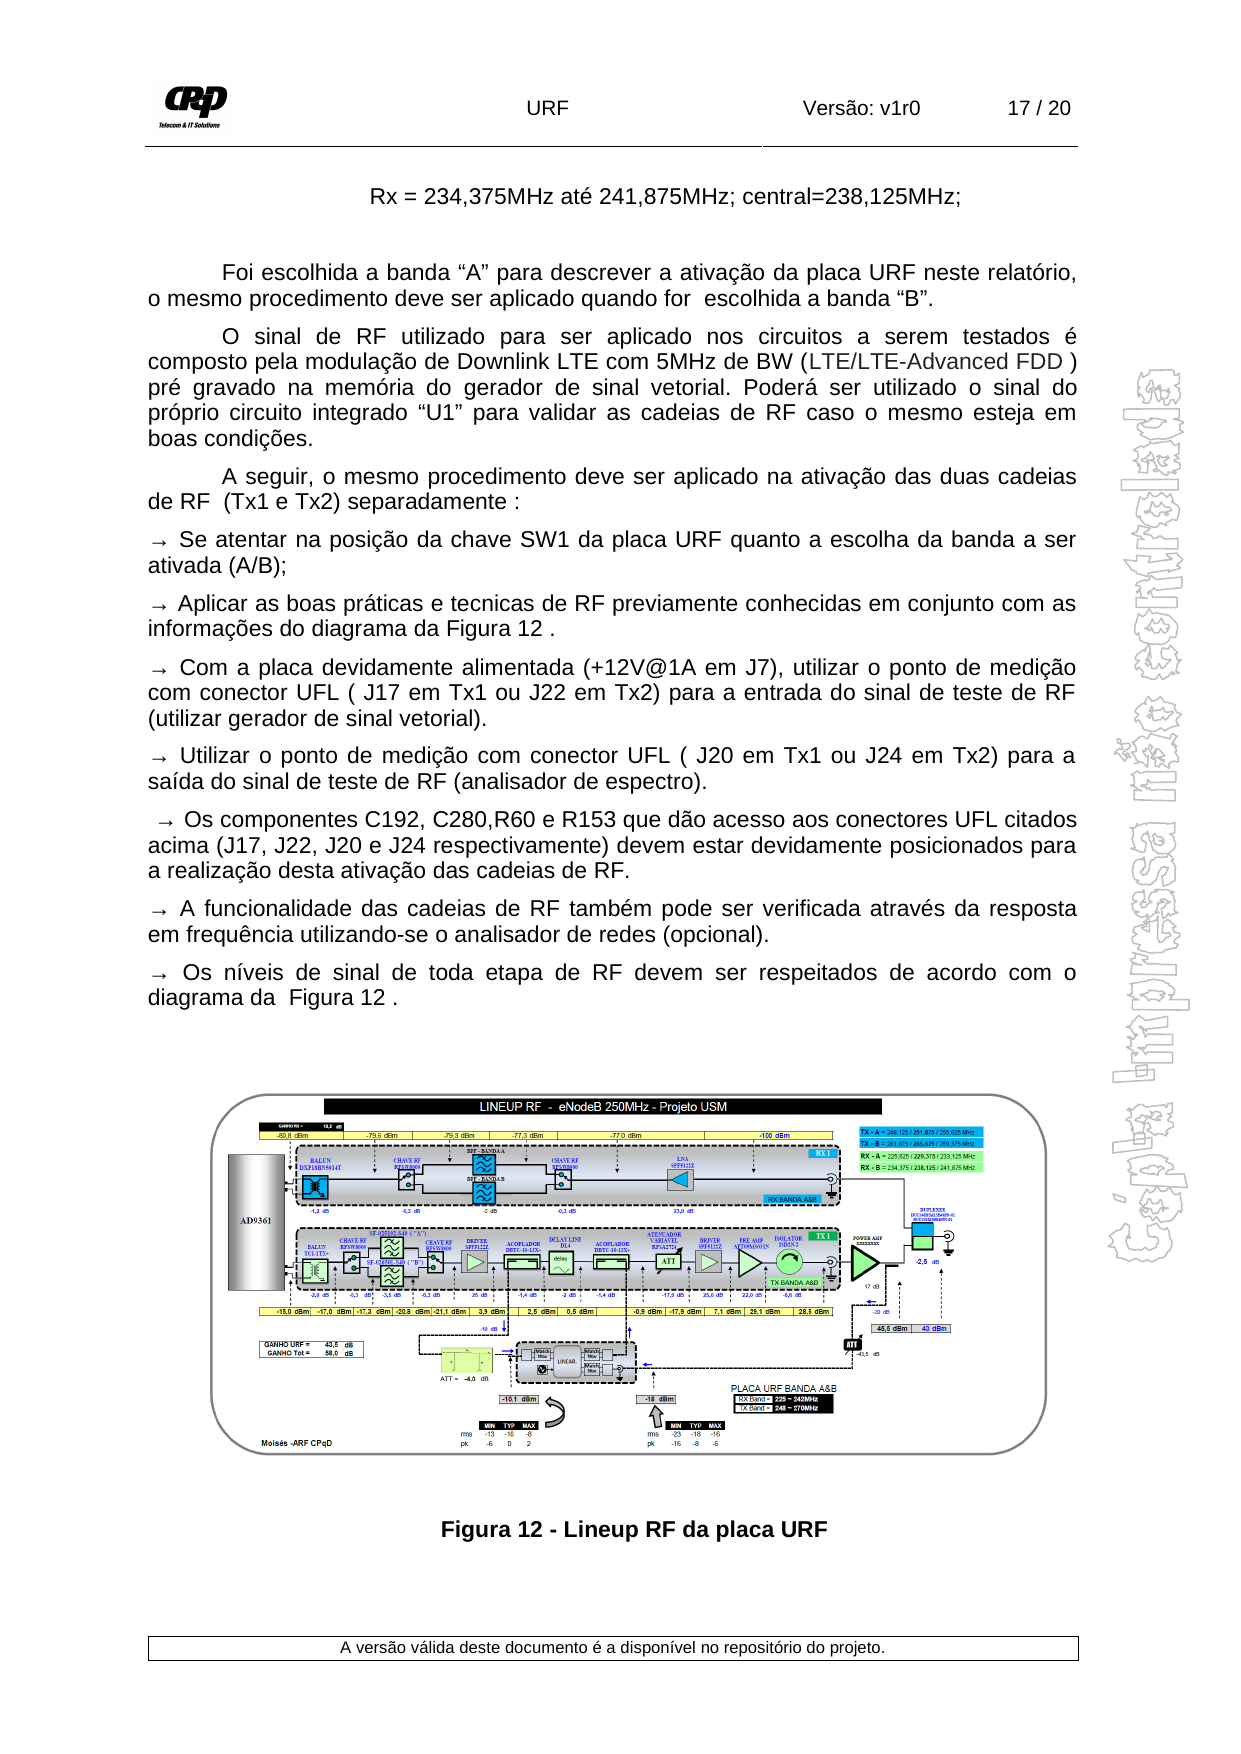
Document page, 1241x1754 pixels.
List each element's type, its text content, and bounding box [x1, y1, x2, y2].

text Rx = 234,375MHz até 241,875MHz; central=238,125MHz; [148, 184, 1078, 209]
text → Utilizar o ponto de medição com conector UFL ( J20 em Tx1 ou J24 em Tx2) para a saída do sinal de teste de RF (analisador de espectro). [148, 743, 1078, 794]
text Figura 12 - Lineup RF da placa URF [204, 1517, 1065, 1542]
text → A funcionalidade das cadeias de RF também pode ser verificada através da resposta em frequência utilizando-se o analisador de redes (opcional). [148, 896, 1078, 947]
picture [147, 80, 237, 137]
picture [203, 1086, 1065, 1479]
text → Os níveis de sinal de toda etapa de RF devem ser respeitados de acordo com o diagrama da Figura 12 . [148, 959, 1078, 1010]
text Foi escolhida a banda “A” para descrever a ativação da placa URF neste relatório, o mesmo procedimento deve ser aplicado quando for escolhida a banda “B”. [148, 260, 1078, 311]
text A seguir, o mesmo procedimento deve ser aplicado na ativação das duas cadeias de RF (Tx1 e Tx2) separadamente : [148, 463, 1078, 514]
text → Aplicar as boas práticas e tecnicas de RF previamente conhecidas em conjunto com as informações do diagrama da Figura 12 . [148, 591, 1078, 642]
text → Os componentes C192, C280,R60 e R153 que dão acesso aos conectores UFL citados acima (J17, J22, J20 e J24 respectivamente) devem estar devidamente posicionados para a realização desta ativação das cadeias de RF. [148, 807, 1078, 883]
text O sinal de RF utilizado para ser aplicado nos circuitos a serem testados é composto pela modulação de Downlink LTE com 5MHz de BW (LTE/LTE-Advanced FDD ) pré gravado na memória do gerador de sinal vetorial. Poderá ser utilizado o sinal do próprio circuito integrado “U1” para validar as cadeias de RF caso o mesmo esteja em boas condições. [148, 323, 1078, 451]
text → Se atentar na posição da chave SW1 da placa URF quanto a escolha da banda a ser ativada (A/B); [148, 527, 1078, 578]
text → Com a placa devidamente alimentada (+12V@1A em J7), utilizar o ponto de medição com conector UFL ( J17 em Tx1 ou J22 em Tx2) para a entrada do sinal de teste de RF (utilizar gerador de sinal vetorial). [148, 654, 1078, 731]
